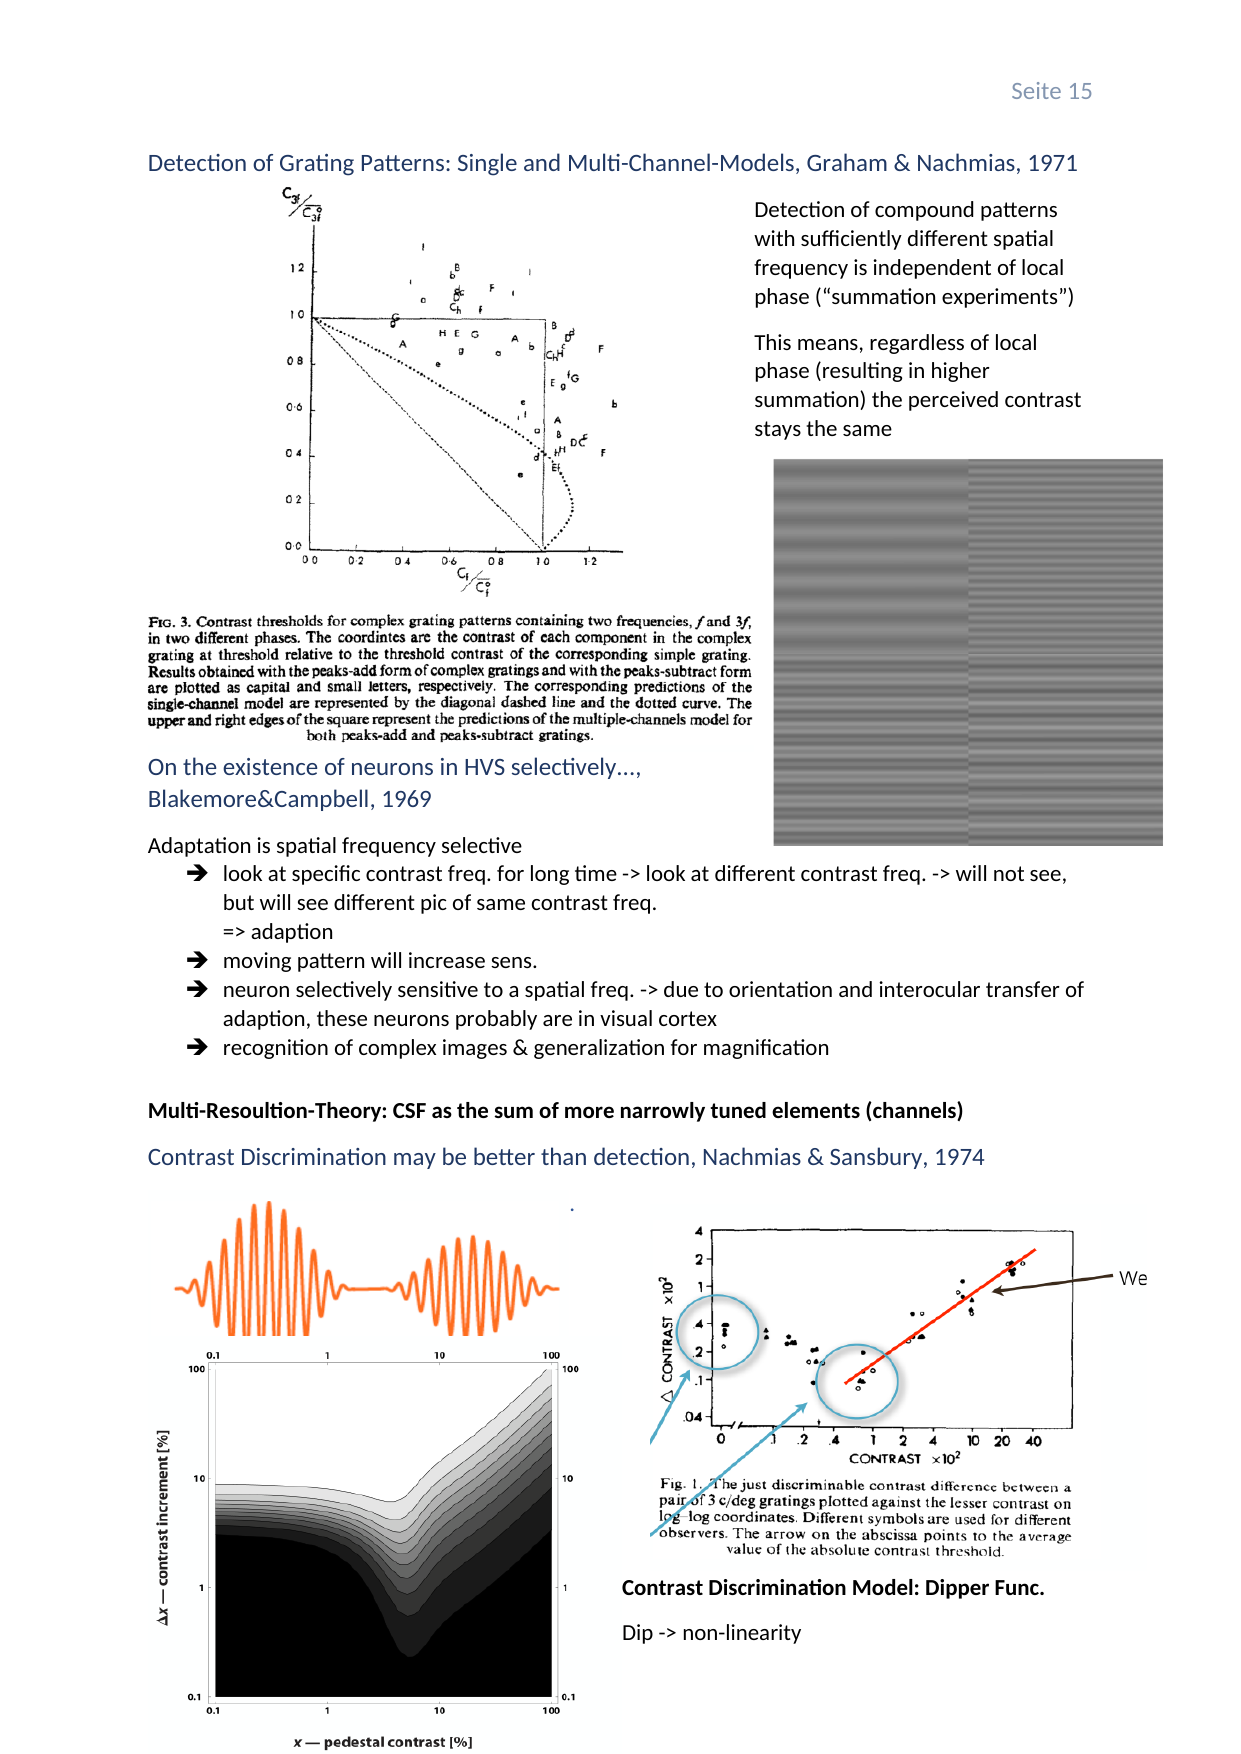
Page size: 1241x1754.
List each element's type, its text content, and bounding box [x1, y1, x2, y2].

text Adaptation is spatial frequency selective [148, 831, 1093, 859]
list moving pattern will increase sens. [185, 946, 1093, 974]
list recognition of complex images & generalization for magnification [185, 1033, 1093, 1061]
list neuron selectively sensitive to a spatial freq. -> due to orientation and interocular transfer of adaption, these neurons probably are in visual cortex [185, 975, 1093, 1032]
list look at specific contrast freq. for long time -> look at different contrast freq. -> will not see, but will see different pic of same contrast freq. => adaption [185, 859, 1093, 945]
subtitle Detection of Grating Patterns: Single and Multi-Channel-Models, Graham & Nachmias, 1971 [148, 148, 1093, 178]
subtitle Contrast Discrimination may be better than detection, Nachmias & Sansbury, 1974 [148, 1141, 1093, 1172]
text Contrast Discrimination Model: Dipper Func. [570, 1235, 1093, 1601]
subtitle On the existence of neurons in HVS selectively..., Blakemore&Campbell, 1969 [148, 460, 771, 813]
text Detection of compound patterns with sufficiently different spatial frequency is independent of local phase (“summation experiments”) [755, 196, 1093, 310]
text Multi-Resoultion-Theory: CSF as the sum of more narrowly tuned elements (channels) [148, 1096, 1093, 1124]
subtitle . [148, 1189, 1093, 1217]
text Dip -> non-linearity [622, 1618, 1093, 1646]
text This means, regardless of local phase (resulting in higher summation) the perceived contrast stays the same [755, 328, 1093, 442]
